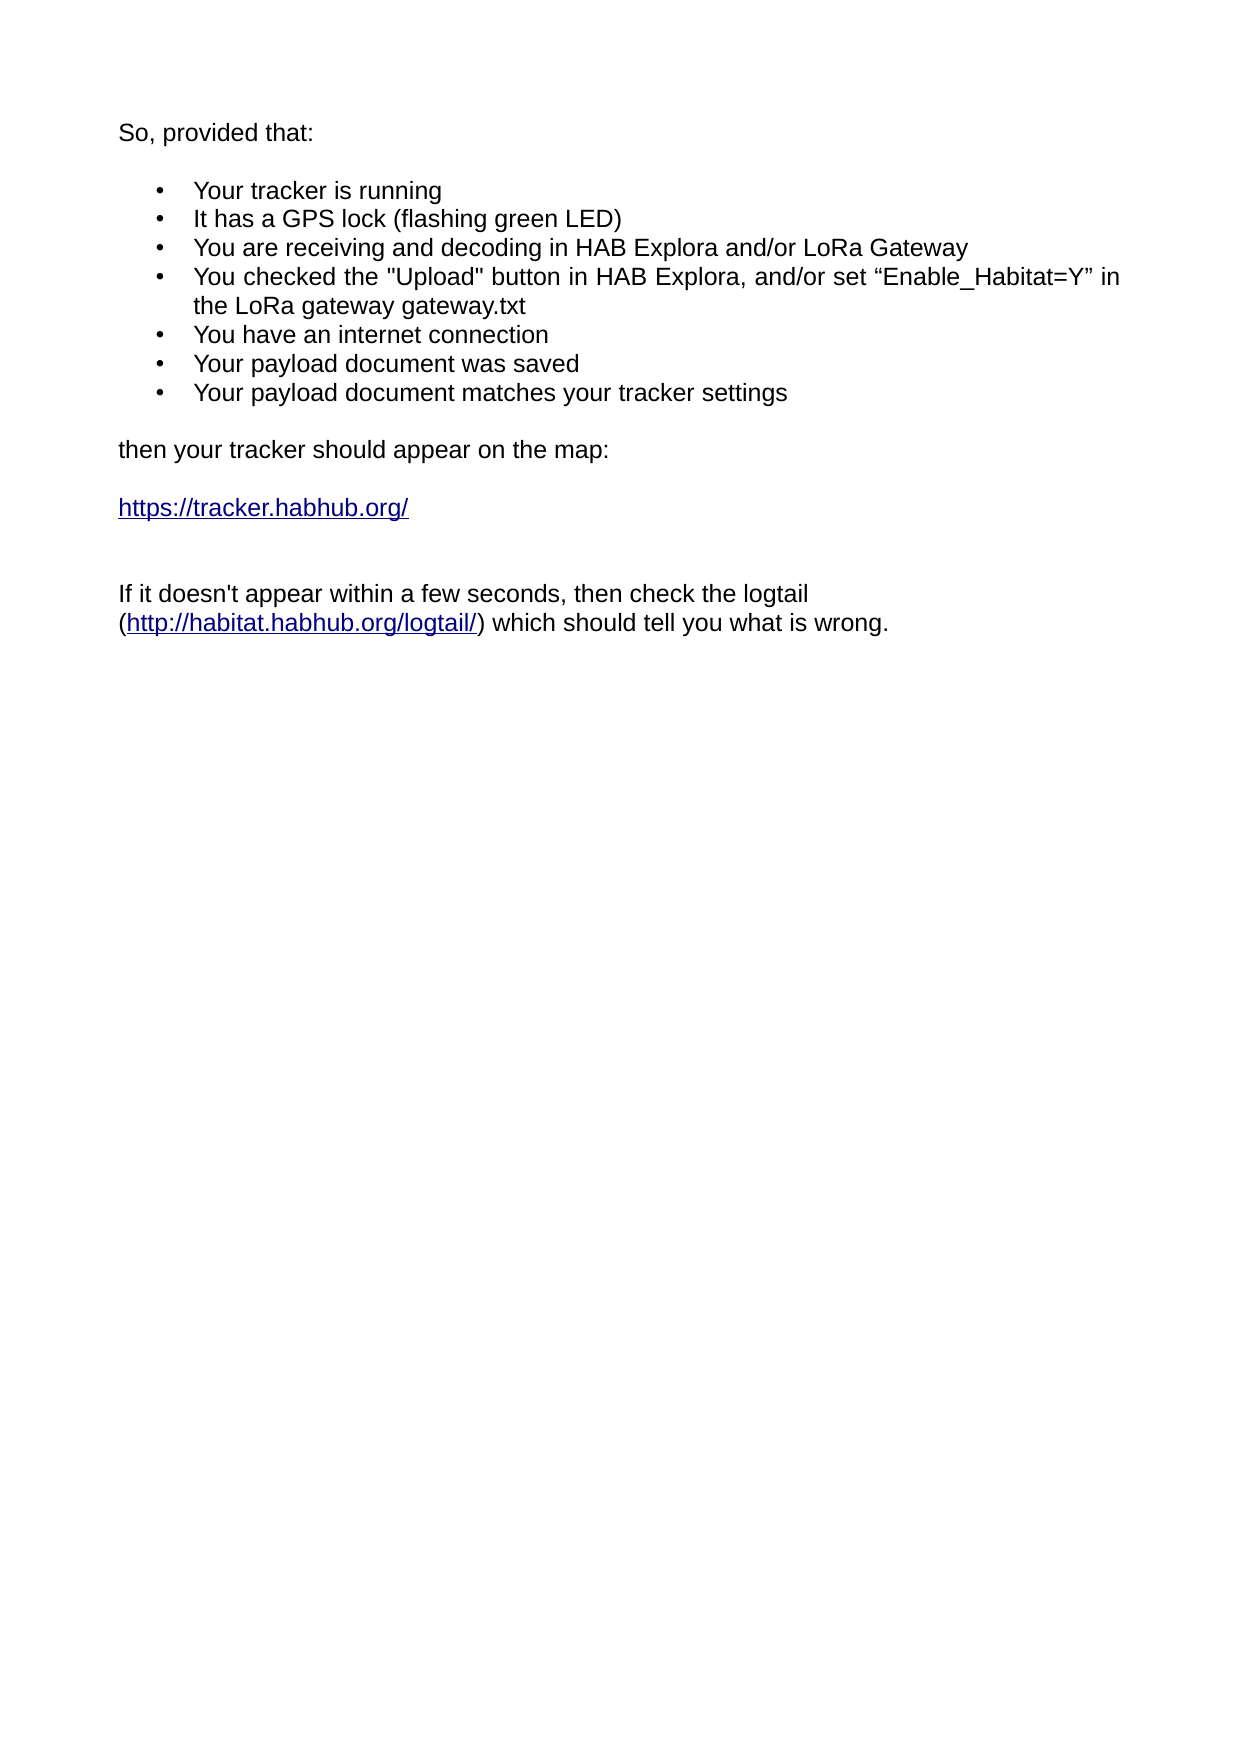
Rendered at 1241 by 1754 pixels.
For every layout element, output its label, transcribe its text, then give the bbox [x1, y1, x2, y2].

text then your tracker should appear on the map: [118, 435, 1122, 464]
list It has a GPS lock (flashing green LED) [156, 204, 1122, 233]
list You are receiving and decoding in HAB Explora and/or LoRa Gateway [156, 233, 1122, 262]
list Your tracker is running [156, 176, 1122, 204]
list Your payload document matches your tracker settings [156, 377, 1122, 406]
list Your payload document was saved [156, 349, 1122, 377]
text So, provided that: [118, 118, 1122, 147]
list You checked the "Upload" button in HAB Explora, and/or set “Enable_Habitat=Y” in the LoRa gateway gateway.txt [156, 262, 1122, 320]
list You have an internet connection [156, 320, 1122, 349]
text If it doesn't appear within a few seconds, then check the logtail (http://habitat.habhub.org/logtail/) which should tell you what is wrong. [118, 579, 1122, 636]
text https://tracker.habhub.org/ [118, 493, 1122, 521]
